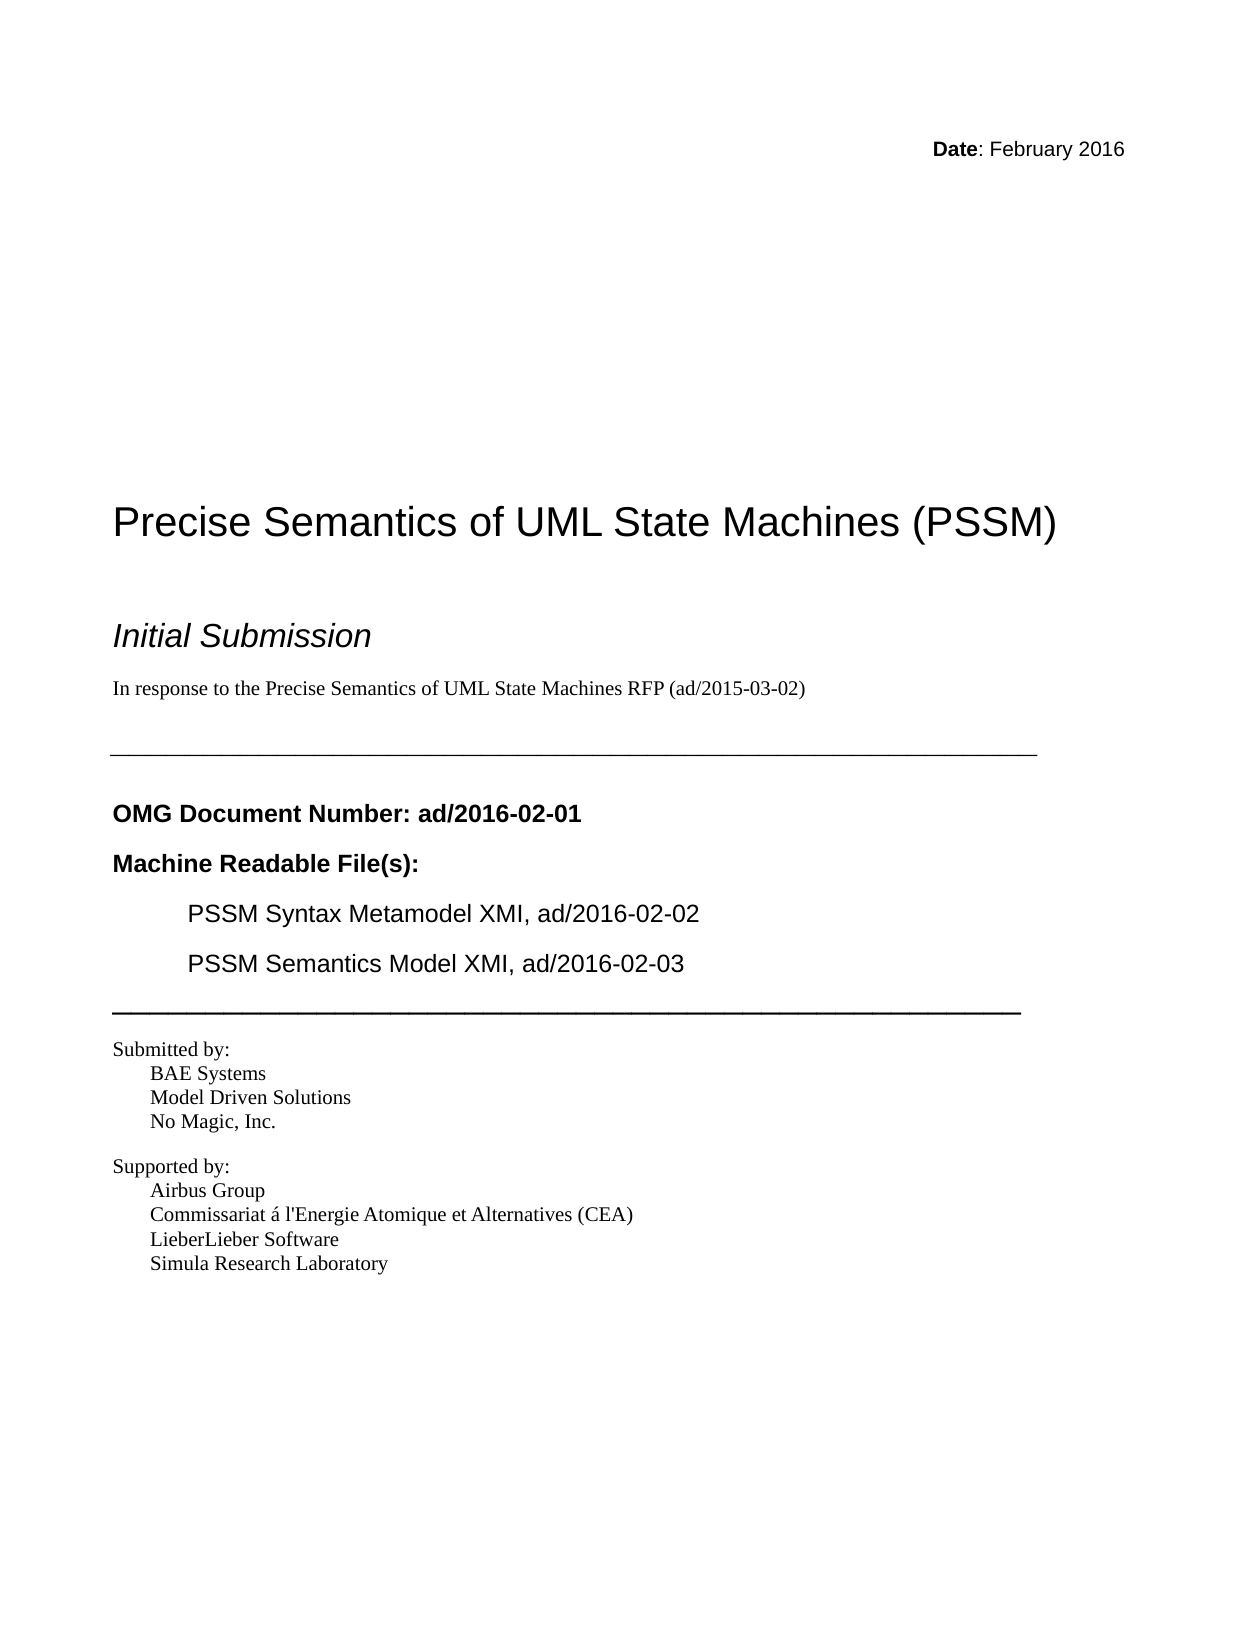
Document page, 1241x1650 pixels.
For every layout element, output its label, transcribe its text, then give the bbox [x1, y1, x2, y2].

text Model Driven Solutions [150, 1085, 1125, 1109]
text _________________________________________________ [112, 977, 1125, 1016]
text LieberLieber Software [150, 1226, 1125, 1251]
text In response to the Precise Semantics of UML State Machines RFP (ad/2015-03-02) [112, 676, 1125, 700]
text Commissariat á l'Energie Atomique et Alternatives (CEA) [150, 1202, 1125, 1226]
subtitle Initial Submission [112, 616, 1125, 654]
text BAE Systems [150, 1061, 1125, 1085]
title Precise Semantics of UML State Machines (PSSM) [112, 497, 1125, 545]
text PSSM Syntax Metamodel XMI, ad/2016-02-02 [112, 899, 1125, 928]
text No Magic, Inc. [150, 1109, 1125, 1133]
text Simula Research Laboratory [150, 1251, 1125, 1274]
text PSSM Semantics Model XMI, ad/2016-02-03 [112, 949, 1125, 977]
text Submitted by: [112, 1037, 1125, 1061]
text Date: February 2016 [112, 135, 1125, 160]
text __________________________________________________ [112, 721, 1125, 759]
text Supported by: [112, 1154, 1125, 1178]
text Machine Readable File(s): [112, 849, 1125, 878]
text Airbus Group [150, 1178, 1125, 1202]
text OMG Document Number: ad/2016-02-01 [112, 799, 1125, 828]
